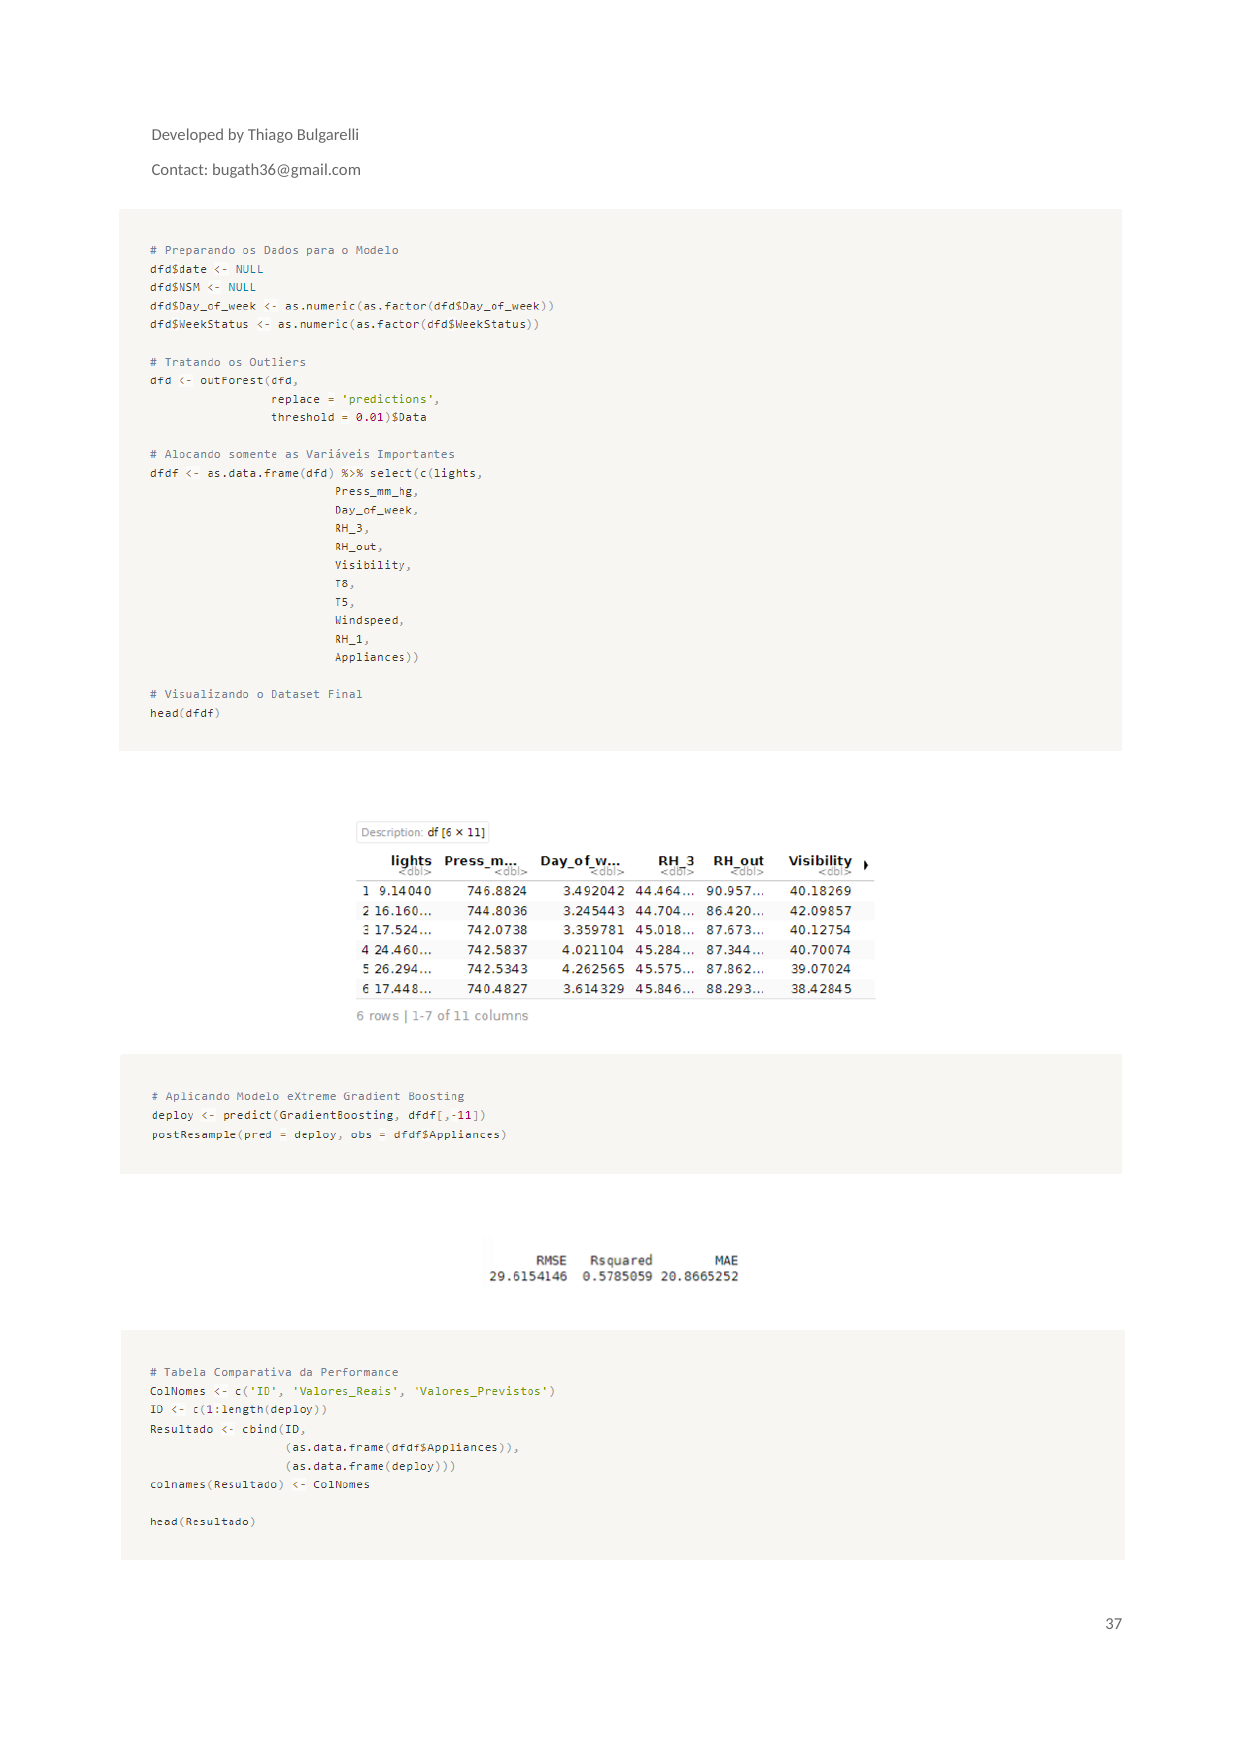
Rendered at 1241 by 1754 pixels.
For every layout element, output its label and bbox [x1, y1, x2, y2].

picture [347, 804, 893, 1032]
picture [121, 1329, 1125, 1560]
picture [118, 1052, 1123, 1174]
picture [118, 209, 1123, 751]
